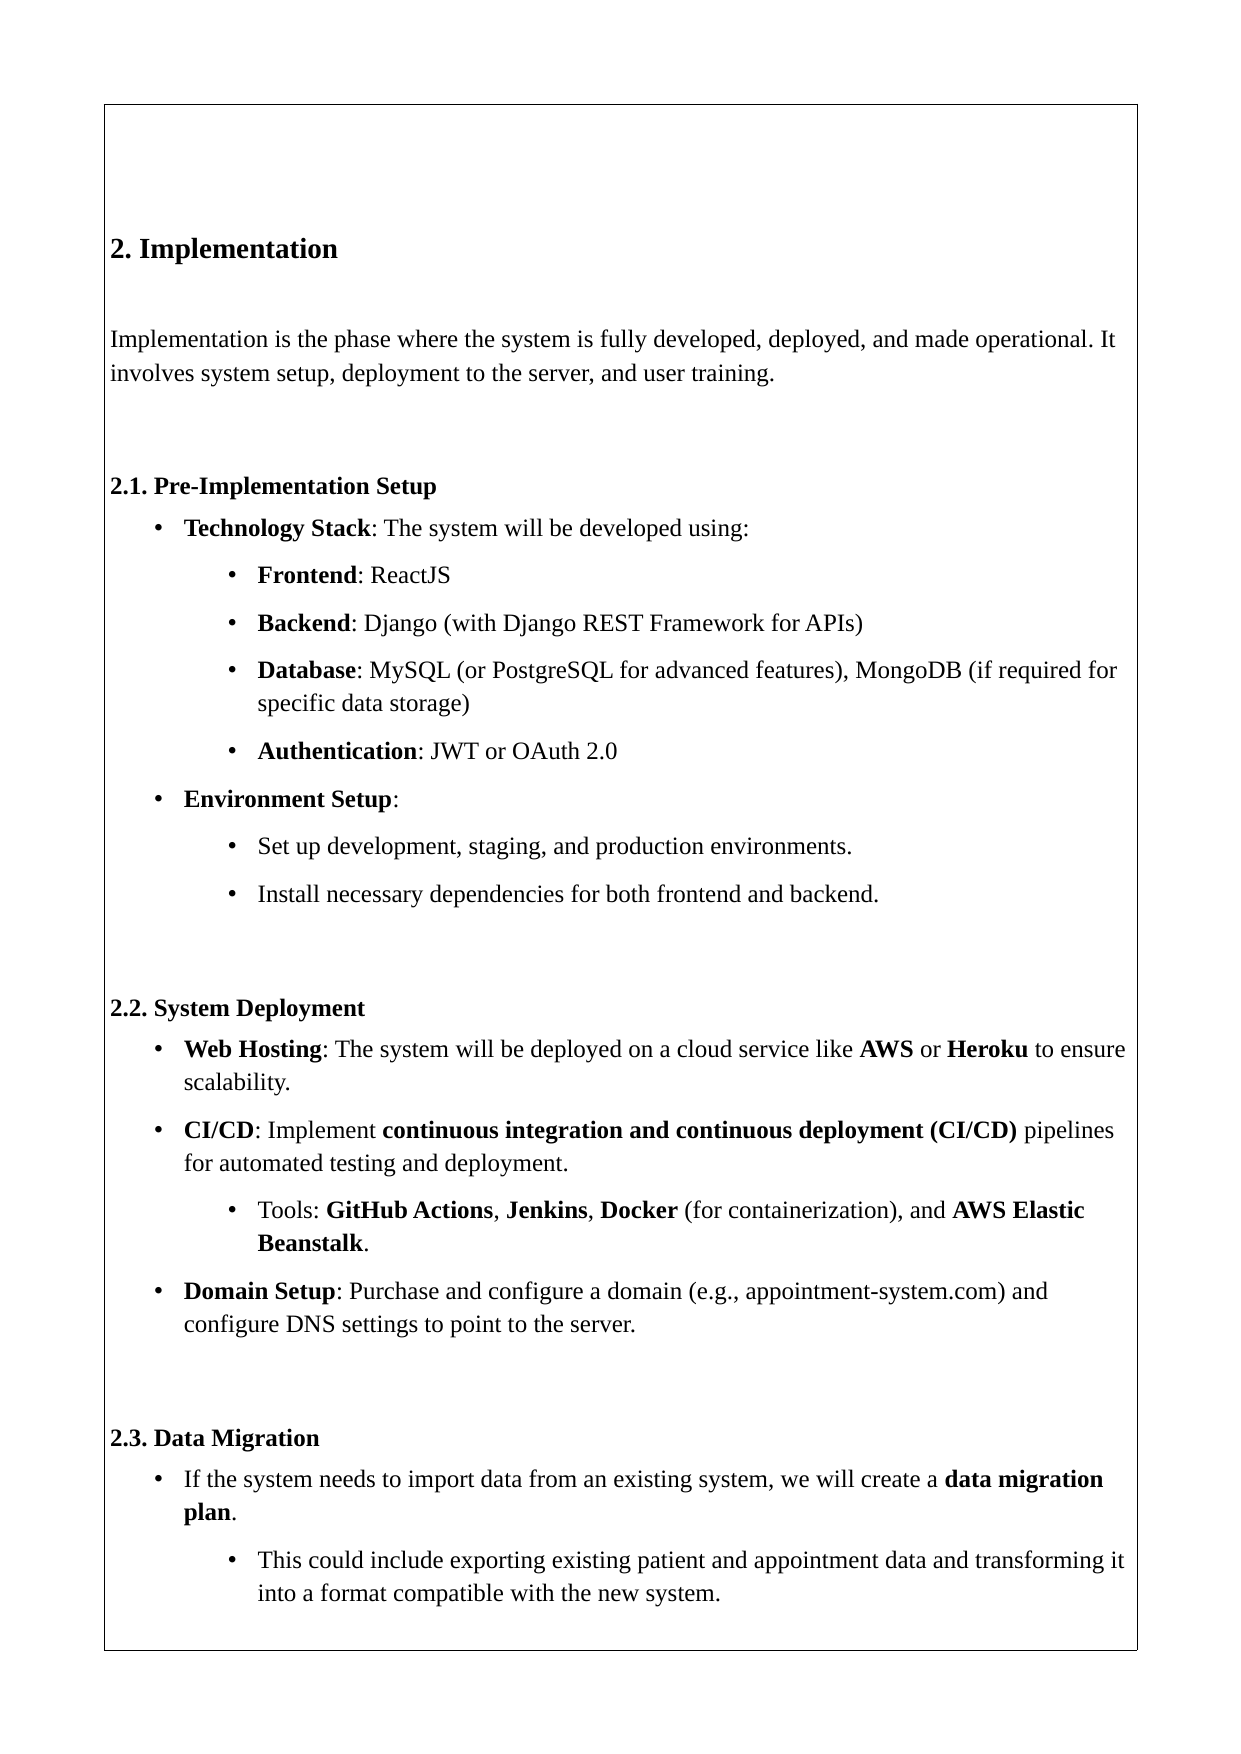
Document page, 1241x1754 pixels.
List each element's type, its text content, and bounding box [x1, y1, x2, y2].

subtitle 2. Implementation [110, 231, 1131, 264]
subtitle 2.3. Data Migration [110, 1423, 1131, 1452]
list Technology Stack: The system will be developed using: [154, 513, 1131, 541]
list Database: MySQL (or PostgreSQL for advanced features), MongoDB (if required for specific data storage) [228, 656, 1131, 717]
list Tools: GitHub Actions, Jenkins, Docker (for containerization), and AWS Elastic Beanstalk. [228, 1195, 1131, 1257]
list Install necessary dependencies for both frontend and backend. [228, 879, 1131, 908]
list Backend: Django (with Django REST Framework for APIs) [228, 608, 1131, 637]
list CI/CD: Implement continuous integration and continuous deployment (CI/CD) pipelines for automated testing and deployment. [154, 1115, 1131, 1176]
subtitle 2.1. Pre-Implementation Setup [110, 471, 1131, 500]
subtitle 2.2. System Deployment [110, 993, 1131, 1022]
list Domain Setup: Purchase and configure a domain (e.g., appointment-system.com) and configure DNS settings to point to the server. [154, 1276, 1131, 1338]
list Web Hosting: The system will be deployed on a cloud service like AWS or Heroku to ensure scalability. [154, 1034, 1131, 1096]
text Implementation is the phase where the system is fully developed, deployed, and made operational. It involves system setup, deployment to the server, and user training. [110, 324, 1131, 386]
list If the system needs to import data from an existing system, we will create a data migration plan. [154, 1464, 1131, 1526]
list Frontend: ReactJS [228, 560, 1131, 589]
list Authentication: JWT or OAuth 2.0 [228, 736, 1131, 765]
list Environment Setup: [154, 784, 1131, 812]
list This could include exporting existing patient and appointment data and transforming it into a format compatible with the new system. [228, 1545, 1131, 1606]
list Set up development, staging, and production environments. [228, 831, 1131, 860]
